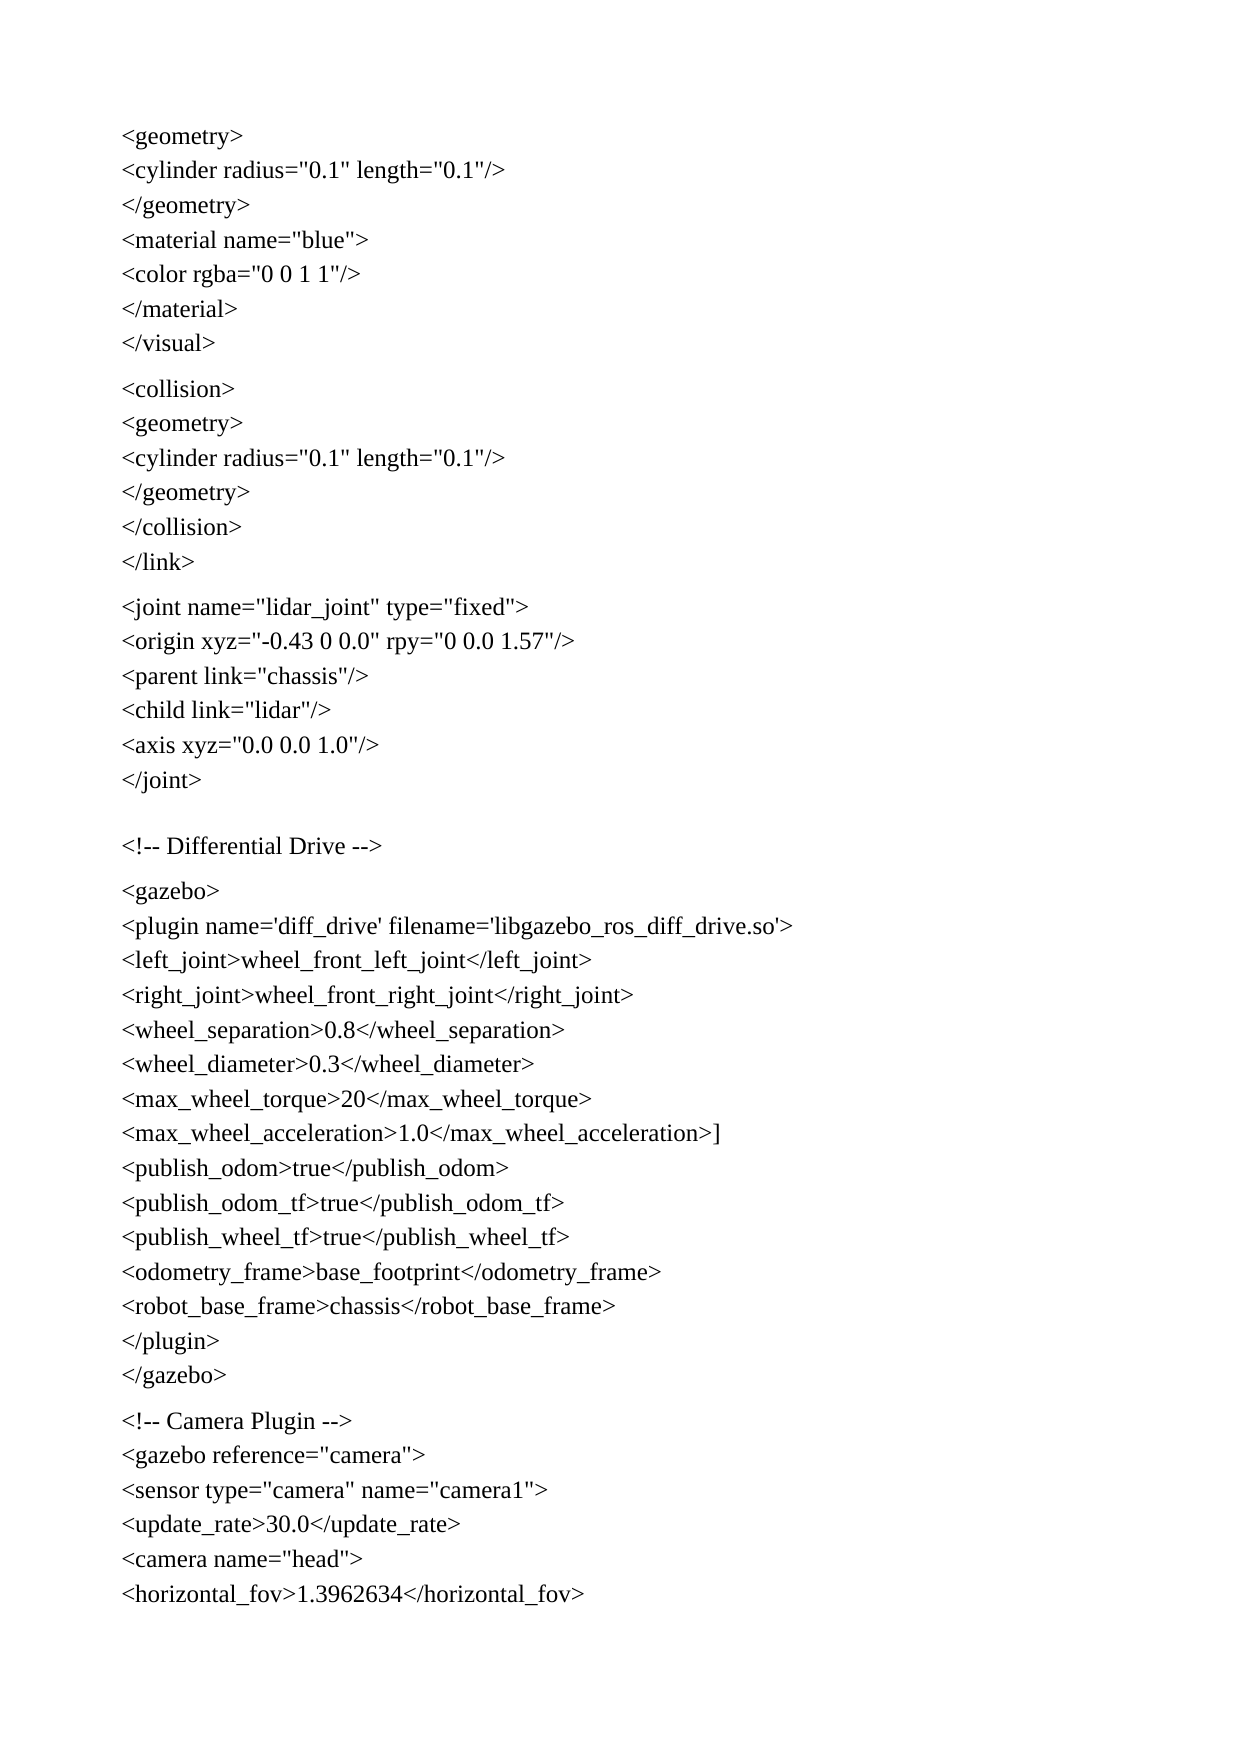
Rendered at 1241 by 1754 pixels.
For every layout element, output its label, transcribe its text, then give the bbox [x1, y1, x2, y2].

table_header <right_joint>wheel_front_right_joint</right_joint> [118, 977, 645, 1012]
table_header <origin xyz="-0.43 0 0.0" rpy="0 0.0 1.57"/> [118, 624, 590, 658]
table_header <publish_wheel_tf>true</publish_wheel_tf> [118, 1219, 582, 1254]
table_header <geometry> [118, 118, 258, 153]
table_header </link> [118, 544, 209, 578]
table_header </joint> [118, 762, 216, 796]
table_header <odometry_frame>base_footprint</odometry_frame> [118, 1254, 674, 1288]
table_header [118, 578, 136, 589]
table_header <publish_odom_tf>true</publish_odom_tf> [118, 1185, 576, 1219]
table_header <camera name="head"> [118, 1541, 377, 1576]
table_header <color rgba="0 0 1 1"/> [118, 256, 375, 291]
table_header </material> [118, 291, 252, 326]
table_header [118, 807, 136, 818]
table_header <cylinder radius="0.1" length="0.1"/> [118, 153, 520, 187]
table_header </gazebo> [118, 1358, 241, 1392]
table_header <robot_base_frame>chassis</robot_base_frame> [118, 1289, 628, 1323]
table_header <joint name="lidar_joint" type="fixed"> [118, 589, 542, 623]
table_header <axis xyz="0.0 0.0 1.0"/> [118, 727, 393, 762]
table_header <geometry> [118, 405, 258, 440]
table_header [118, 796, 136, 807]
table_header <material name="blue"> [118, 222, 383, 256]
table_header </plugin> [118, 1323, 234, 1358]
table_header <!-- Differential Drive --> [118, 828, 396, 863]
table_header <gazebo> [118, 874, 234, 908]
table_header <sensor type="camera" name="camera1"> [118, 1472, 563, 1507]
table_header <update_rate>30.0</update_rate> [118, 1507, 474, 1541]
table_header </collision> [118, 509, 256, 544]
table_header <left_joint>wheel_front_left_joint</left_joint> [118, 943, 603, 977]
table_header <max_wheel_acceleration>1.0</max_wheel_acceleration>] [118, 1116, 733, 1150]
table_header [118, 360, 136, 371]
table_header <gazebo reference="camera"> [118, 1438, 440, 1472]
table_header <horizontal_fov>1.3962634</horizontal_fov> [118, 1576, 598, 1610]
table_header </geometry> [118, 475, 264, 509]
table_header <wheel_separation>0.8</wheel_separation> [118, 1012, 578, 1046]
table_header <child link="lidar"/> [118, 693, 345, 727]
table_header <cylinder radius="0.1" length="0.1"/> [118, 440, 520, 474]
table_header <publish_odom>true</publish_odom> [118, 1150, 522, 1185]
table_header <collision> [118, 371, 249, 405]
table_header </geometry> [118, 187, 264, 222]
table_header <wheel_diameter>0.3</wheel_diameter> [118, 1046, 547, 1081]
table_header [118, 1392, 136, 1403]
table_header <!-- Camera Plugin --> [118, 1403, 367, 1437]
table_header <max_wheel_torque>20</max_wheel_torque> [118, 1081, 605, 1116]
table_header <plugin name='diff_drive' filename='libgazebo_ros_diff_drive.so'> [118, 908, 806, 943]
table_header [118, 863, 136, 873]
table_header [118, 818, 136, 828]
table_header </visual> [118, 326, 230, 360]
table_header <parent link="chassis"/> [118, 658, 382, 693]
